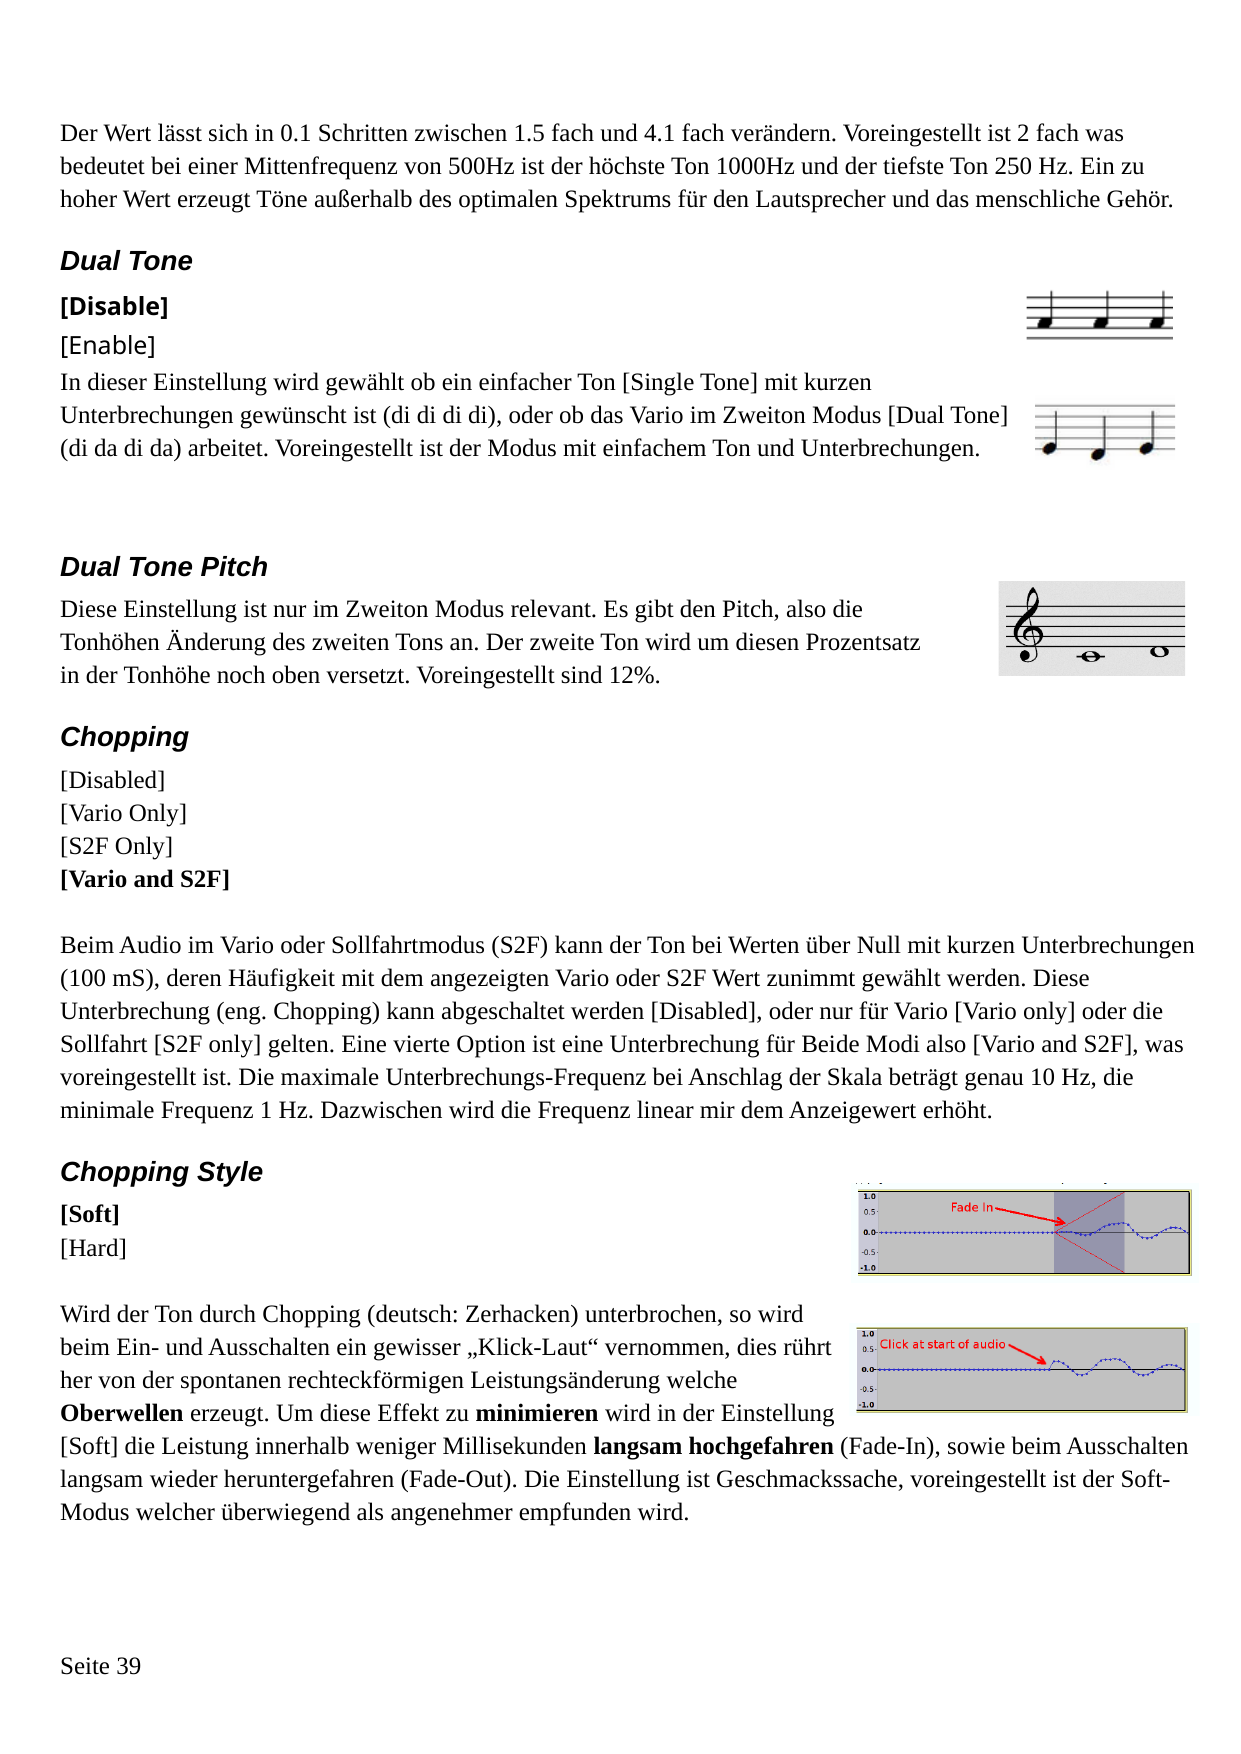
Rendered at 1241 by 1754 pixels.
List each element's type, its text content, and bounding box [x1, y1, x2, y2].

text Der Wert lässt sich in 0.1 Schritten zwischen 1.5 fach und 4.1 fach verändern. Voreingestellt ist 2 fach was bedeutet bei einer Mittenfrequenz von 500Hz ist der höchste Ton 1000Hz und der tiefste Ton 250 Hz. Ein zu hoher Wert erzeugt Töne außerhalb des optimalen Spektrums für den Lautsprecher und das menschliche Gehör. [60, 118, 1207, 213]
text [Disabled] [60, 765, 1207, 794]
text [Disable] [60, 289, 1026, 323]
picture [1026, 268, 1173, 358]
text [1199, 1199, 1207, 1228]
subtitle Chopping [60, 721, 1207, 752]
picture [851, 1183, 1199, 1283]
text [1173, 289, 1207, 323]
picture [998, 581, 1185, 676]
text In dieser Einstellung wird gewählt ob ein einfacher Ton [Single Tone] mit kurzen Unterbrechungen gewünscht ist (di di di di), oder ob das Vario im Zweiton Modus [Dual Tone] (di da di da) arbeitet. Voreingestellt ist der Modus mit einfachem Ton und Unterbrechungen. [60, 367, 1207, 462]
picture [849, 1323, 1200, 1416]
text [S2F Only] [60, 831, 1207, 860]
text Wird der Ton durch Chopping (deutsch: Zerhacken) unterbrochen, so wird beim Ein- und Ausschalten ein gewisser „Klick-Laut“ vernommen, dies rührt her von der spontanen rechteckförmigen Leistungsänderung welche Oberwellen erzeugt. Um diese Effekt zu minimieren wird in der Einstellung [Soft] die Leistung innerhalb weniger Millisekunden langsam hochgefahren (Fade-In), sowie beim Ausschalten langsam wieder heruntergefahren (Fade-Out). Die Einstellung ist Geschmackssache, voreingestellt ist der Soft-Modus welcher überwiegend als angenehmer empfunden wird. [60, 1299, 1207, 1526]
text [1199, 1233, 1207, 1261]
subtitle Dual Tone Pitch [60, 550, 1207, 582]
subtitle Dual Tone [60, 244, 1207, 276]
text Beim Audio im Vario oder Sollfahrtmodus (S2F) kann der Ton bei Werten über Null mit kurzen Unterbrechungen (100 mS), deren Häufigkeit mit dem angezeigten Vario oder S2F Wert zunimmt gewählt werden. Diese Unterbrechung (eng. Chopping) kann abgeschaltet werden [Disabled], oder nur für Vario [Vario only] oder die Sollfahrt [S2F only] gelten. Eine vierte Option ist eine Unterbrechung für Beide Modi also [Vario and S2F], was voreingestellt ist. Die maximale Unterbrechungs-Frequenz bei Anschlag der Skala beträgt genau 10 Hz, die minimale Frequenz 1 Hz. Dazwischen wird die Frequenz linear mir dem Anzeigewert erhöht. [60, 930, 1207, 1124]
text [Enable] [60, 328, 1207, 362]
picture [1035, 382, 1176, 476]
text [Vario Only] [60, 798, 1207, 827]
text [Vario and S2F] [60, 864, 1207, 893]
text [Soft] [60, 1199, 851, 1228]
text [Hard] [60, 1233, 851, 1261]
subtitle Chopping Style [60, 1155, 1207, 1187]
text Diese Einstellung ist nur im Zweiton Modus relevant. Es gibt den Pitch, also die Tonhöhen Änderung des zweiten Tons an. Der zweite Ton wird um diesen Prozentsatz in der Tonhöhe noch oben versetzt. Voreingestellt sind 12%. [60, 594, 1207, 689]
